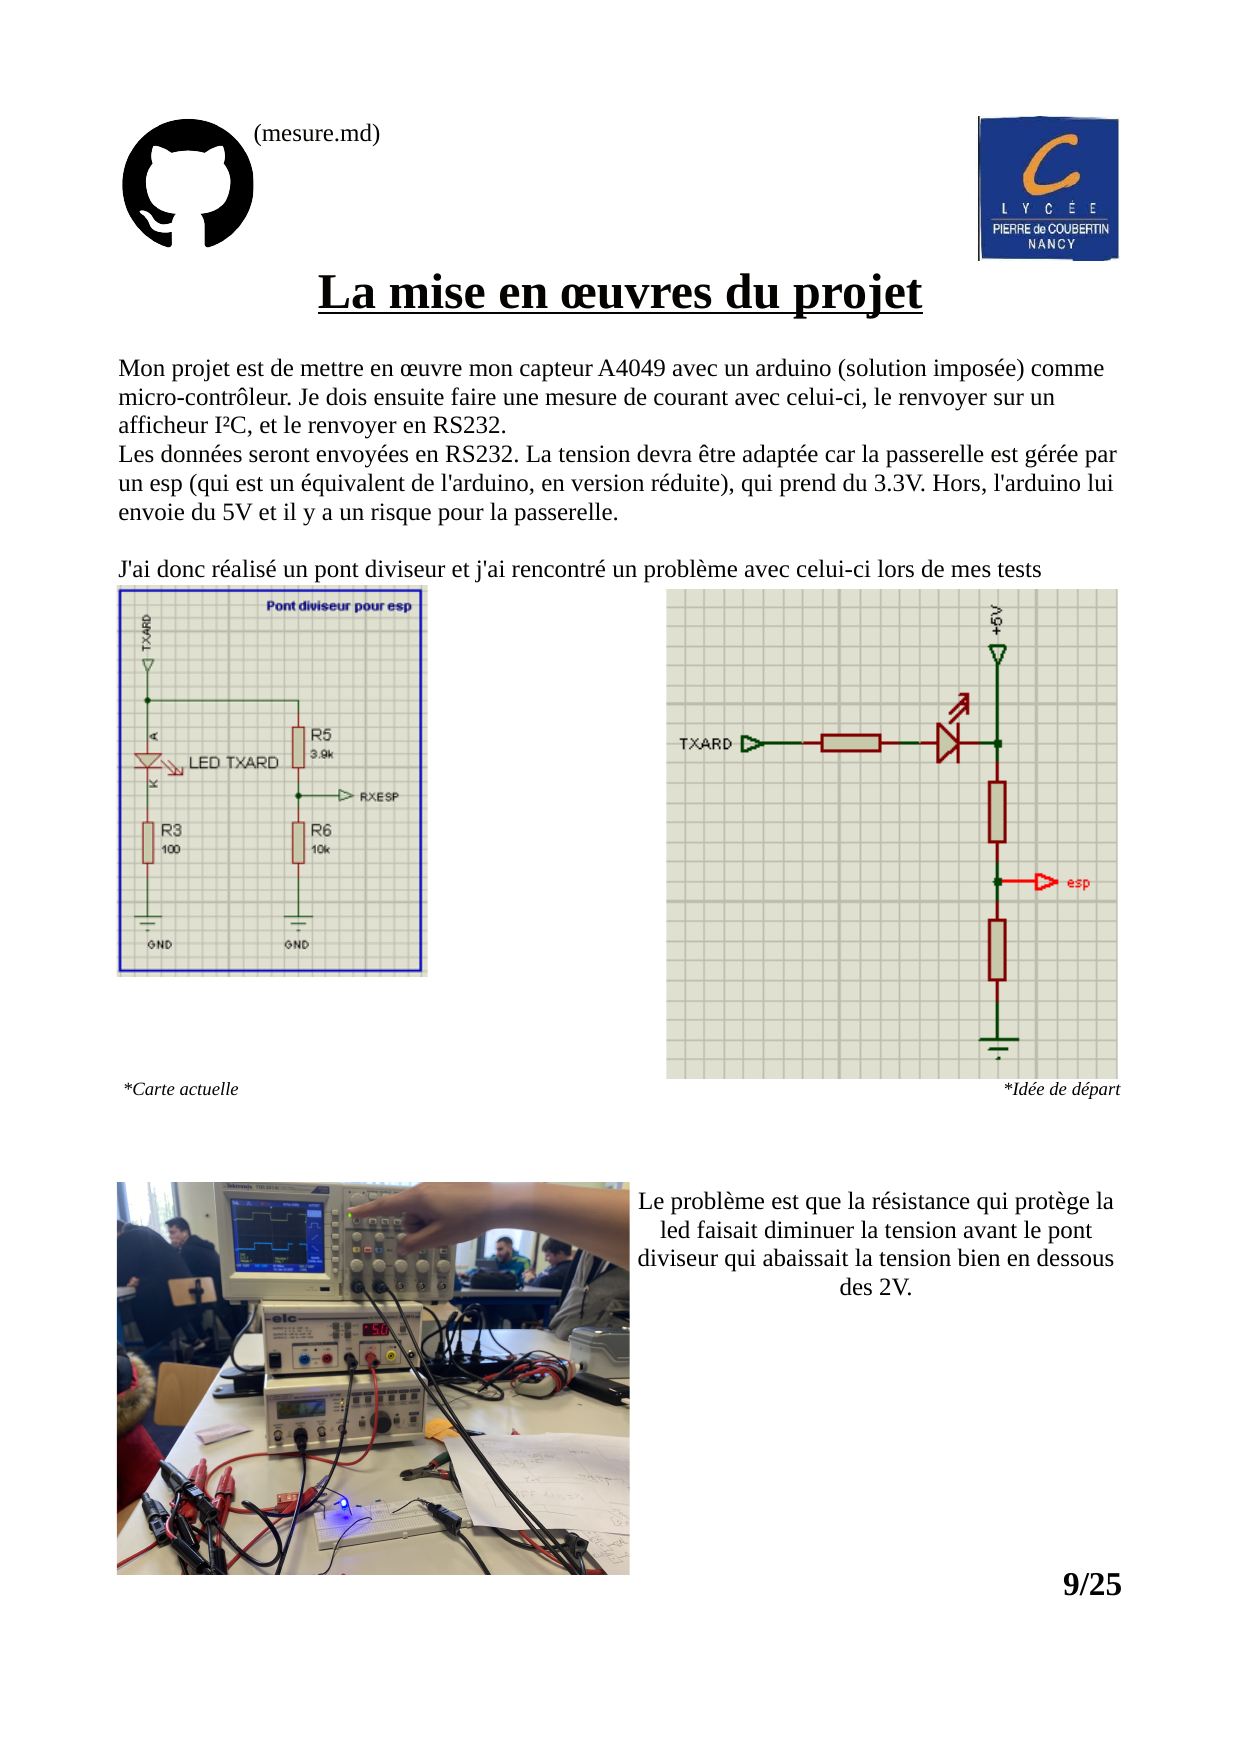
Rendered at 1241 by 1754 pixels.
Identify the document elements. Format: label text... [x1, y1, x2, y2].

picture [116, 1182, 630, 1575]
text La mise en œuvres du projet [118, 262, 1122, 319]
text (mesure.md) [254, 118, 975, 147]
picture [975, 116, 1120, 261]
text Mon projet est de mettre en œuvre mon capteur A4049 avec un arduino (solution imposée) comme micro-contrôleur. Je dois ensuite faire une mesure de courant avec celui-ci, le renvoyer sur un afficheur I²C, et le renvoyer en RS232. [118, 353, 1122, 439]
text Les données seront envoyées en RS232. La tension devra être adaptée car la passerelle est gérée par un esp (qui est un équivalent de l'arduino, en version réduite), qui prend du 3.3V. Hors, l'arduino lui envoie du 5V et il y a un risque pour la passerelle. [118, 439, 1122, 525]
picture [666, 589, 1118, 1079]
text *Carte actuelle *Idée de départ [118, 583, 1122, 1100]
picture [122, 117, 254, 249]
picture [116, 585, 428, 977]
text Le problème est que la résistance qui protège la led faisait diminuer la tension avant le pont diviseur qui abaissait la tension bien en dessous des 2V. [630, 1186, 1122, 1301]
text J'ai donc réalisé un pont diviseur et j'ai rencontré un problème avec celui-ci lors de mes tests [118, 554, 1122, 583]
list 9/25 [156, 1564, 1122, 1603]
